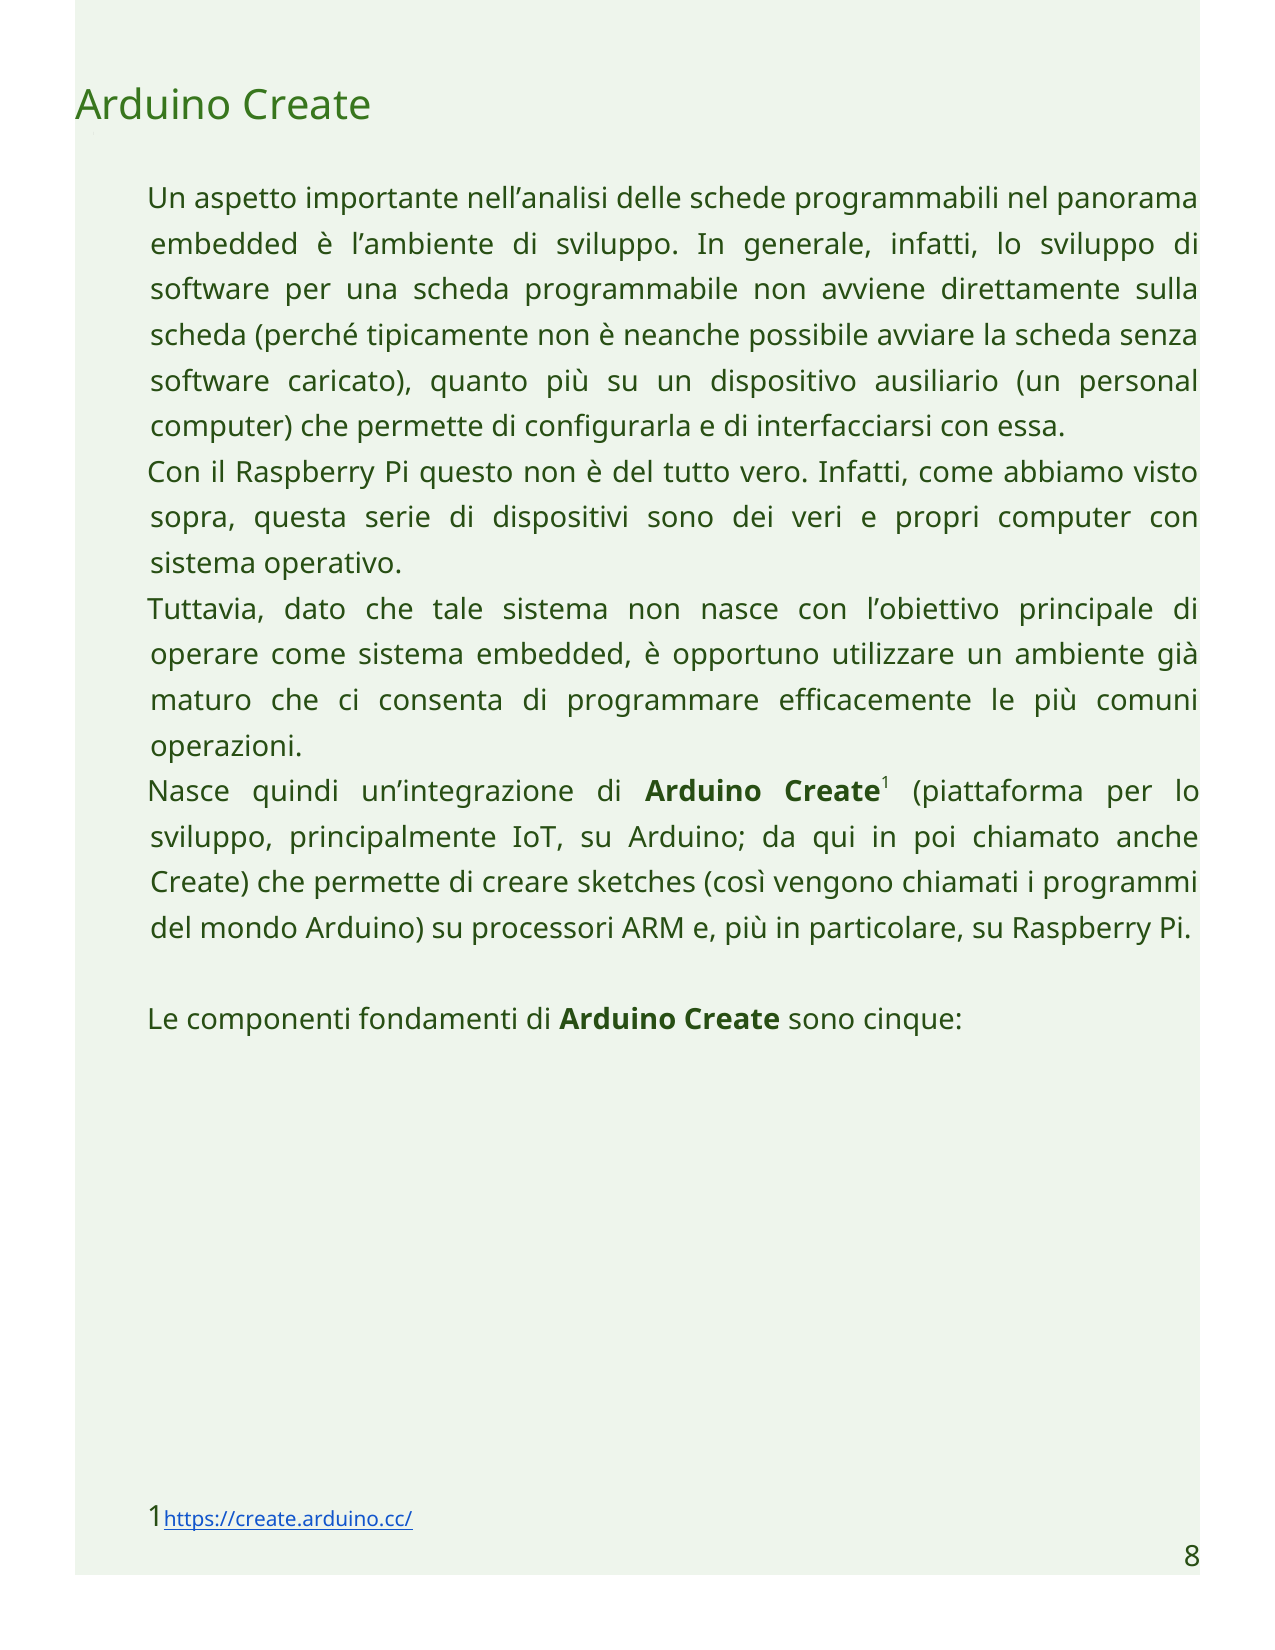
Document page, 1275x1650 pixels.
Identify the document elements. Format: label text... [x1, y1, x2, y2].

subtitle Arduino Create [75, 75, 1200, 132]
text Nasce quindi un’integrazione di Arduino Create (piattaforma per lo sviluppo, principalmente IoT, su Arduino; da qui in poi chiamato anche Create) che permette di creare sketches (così vengono chiamati i programmi del mondo Arduino) su processori ARM e, più in particolare, su Raspberry Pi. [147, 771, 1200, 947]
text Le componenti fondamenti di Arduino Create sono cinque: [147, 999, 1200, 1038]
text Con il Raspberry Pi questo non è del tutto vero. Infatti, come abbiamo visto sopra, questa serie di dispositivi sono dei veri e propri computer con sistema operativo. [147, 451, 1200, 582]
text Un aspetto importante nell’analisi delle schede programmabili nel panorama embedded è l’ambiente di sviluppo. In generale, infatti, lo sviluppo di software per una scheda programmabile non avviene direttamente sulla scheda (perché tipicamente non è neanche possibile avviare la scheda senza software caricato), quanto più su un dispositivo ausiliario (un personal computer) che permette di configurarla e di interfacciarsi con essa. [147, 177, 1200, 445]
text Tuttavia, dato che tale sistema non nasce con l’obiettivo principale di operare come sistema embedded, è opportuno utilizzare un ambiente già maturo che ci consenta di programmare efficacemente le più comuni operazioni. [147, 588, 1200, 764]
text https://create.arduino.cc/ [147, 1496, 1200, 1535]
